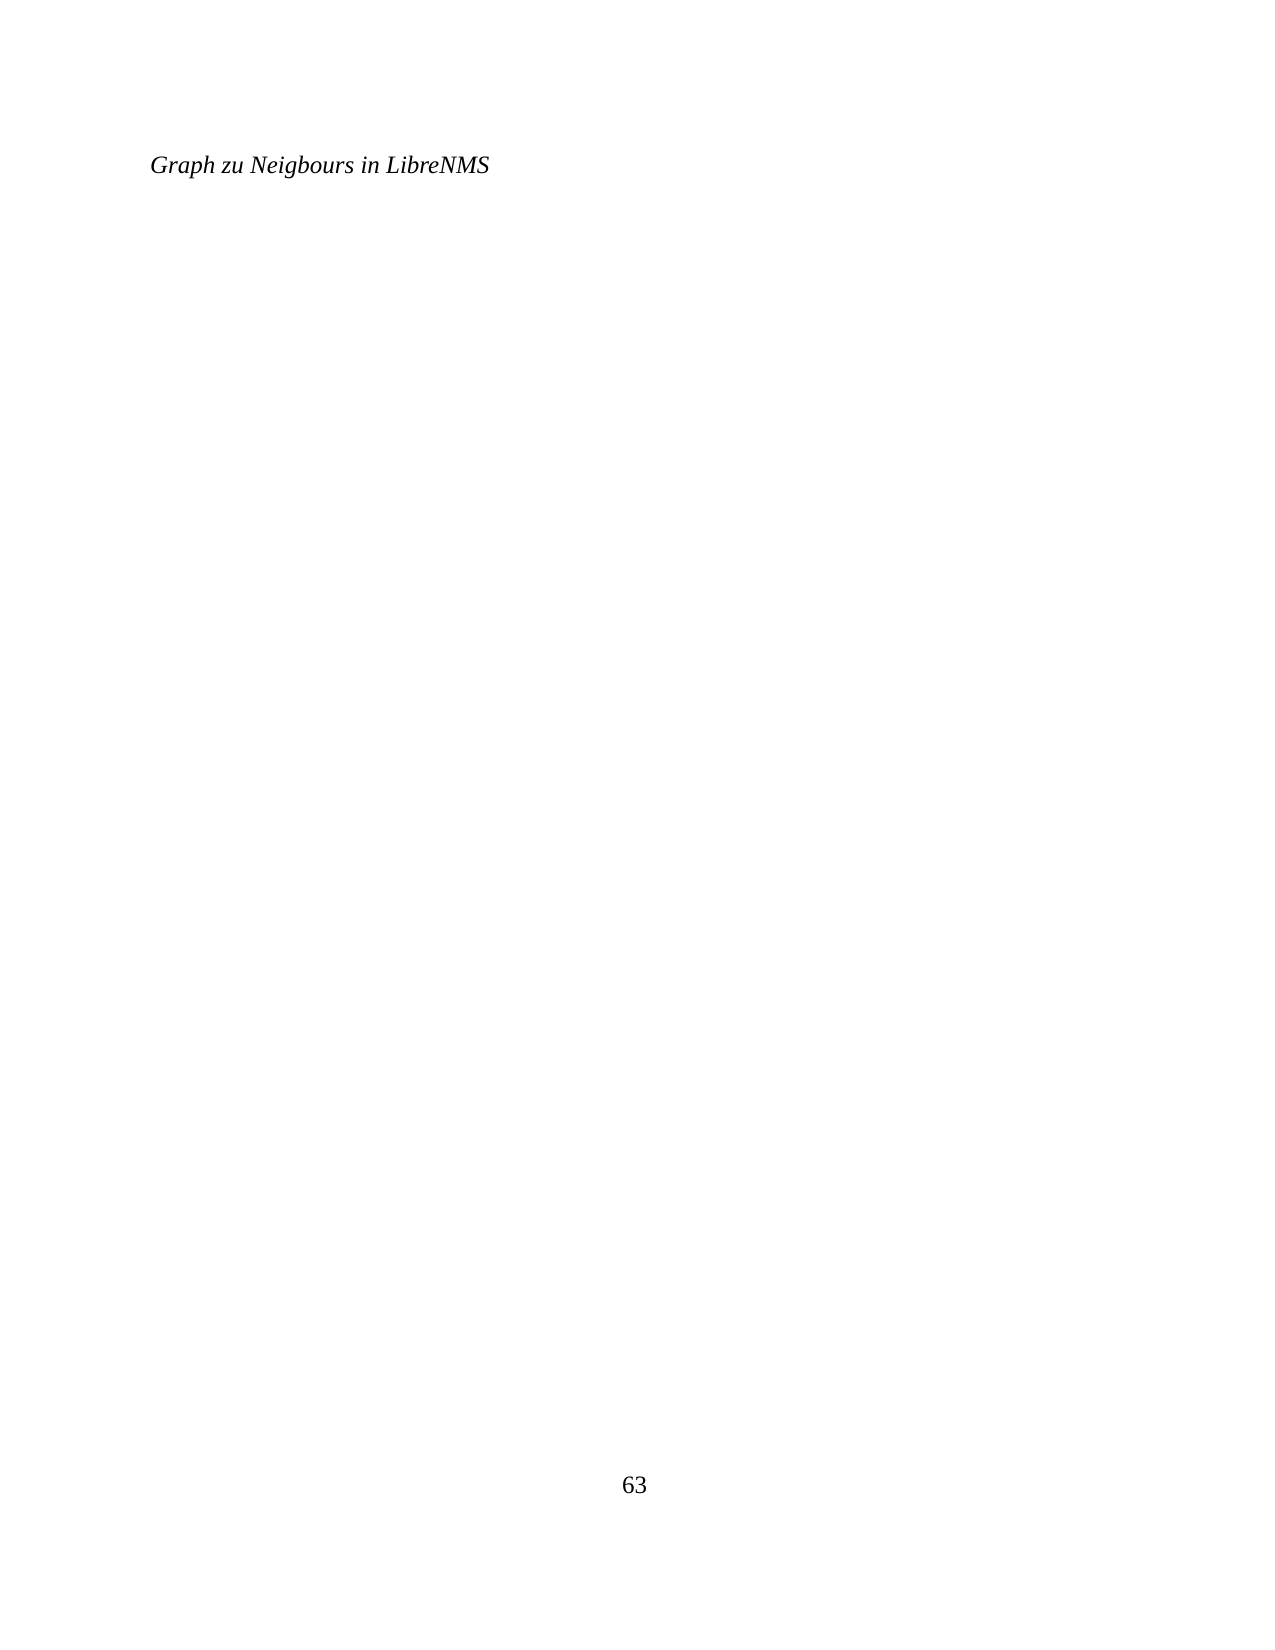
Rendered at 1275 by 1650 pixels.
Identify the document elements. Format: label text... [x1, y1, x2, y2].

text Graph zu Neigbours in LibreNMS [150, 150, 1125, 179]
